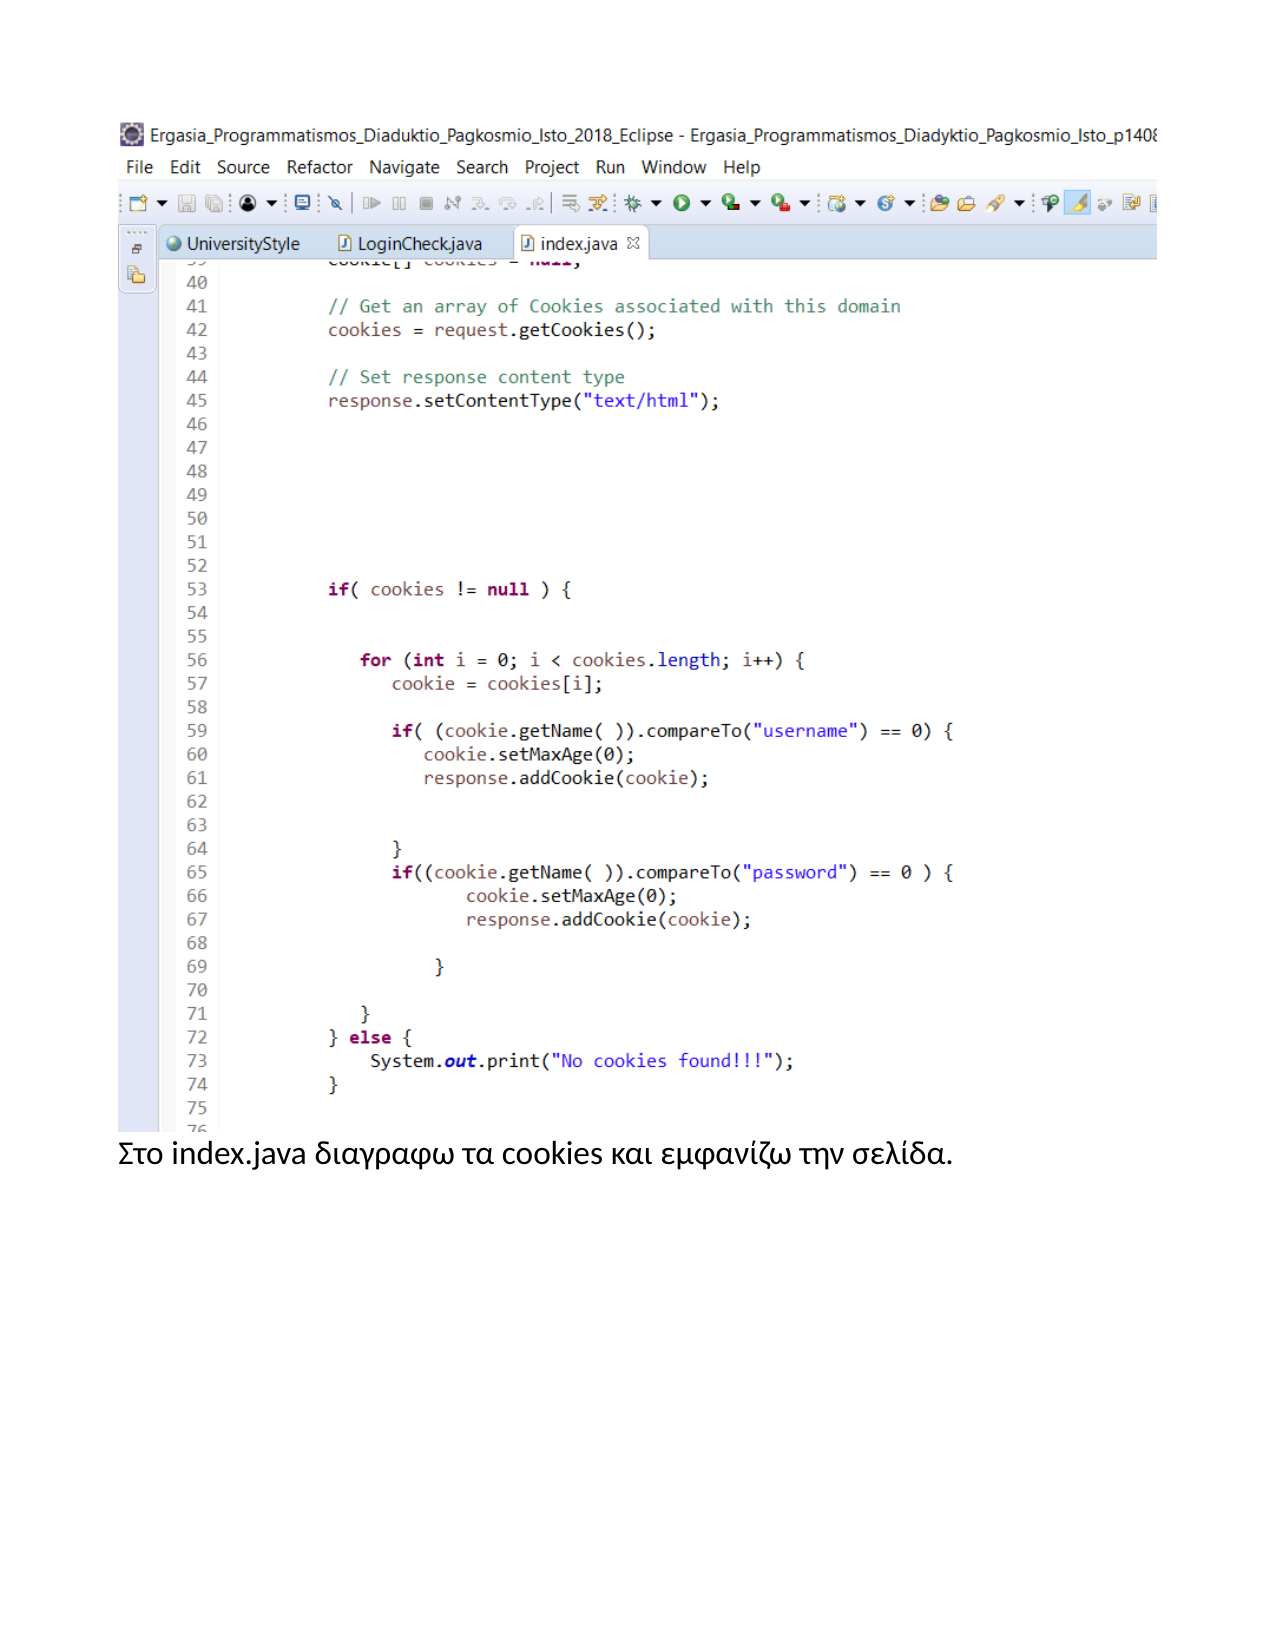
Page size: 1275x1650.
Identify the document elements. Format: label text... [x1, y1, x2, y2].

text Στο index.java διαγραφω τα cookies και εμφανίζω την σελίδα. [118, 1132, 1157, 1173]
picture [118, 118, 1157, 1132]
